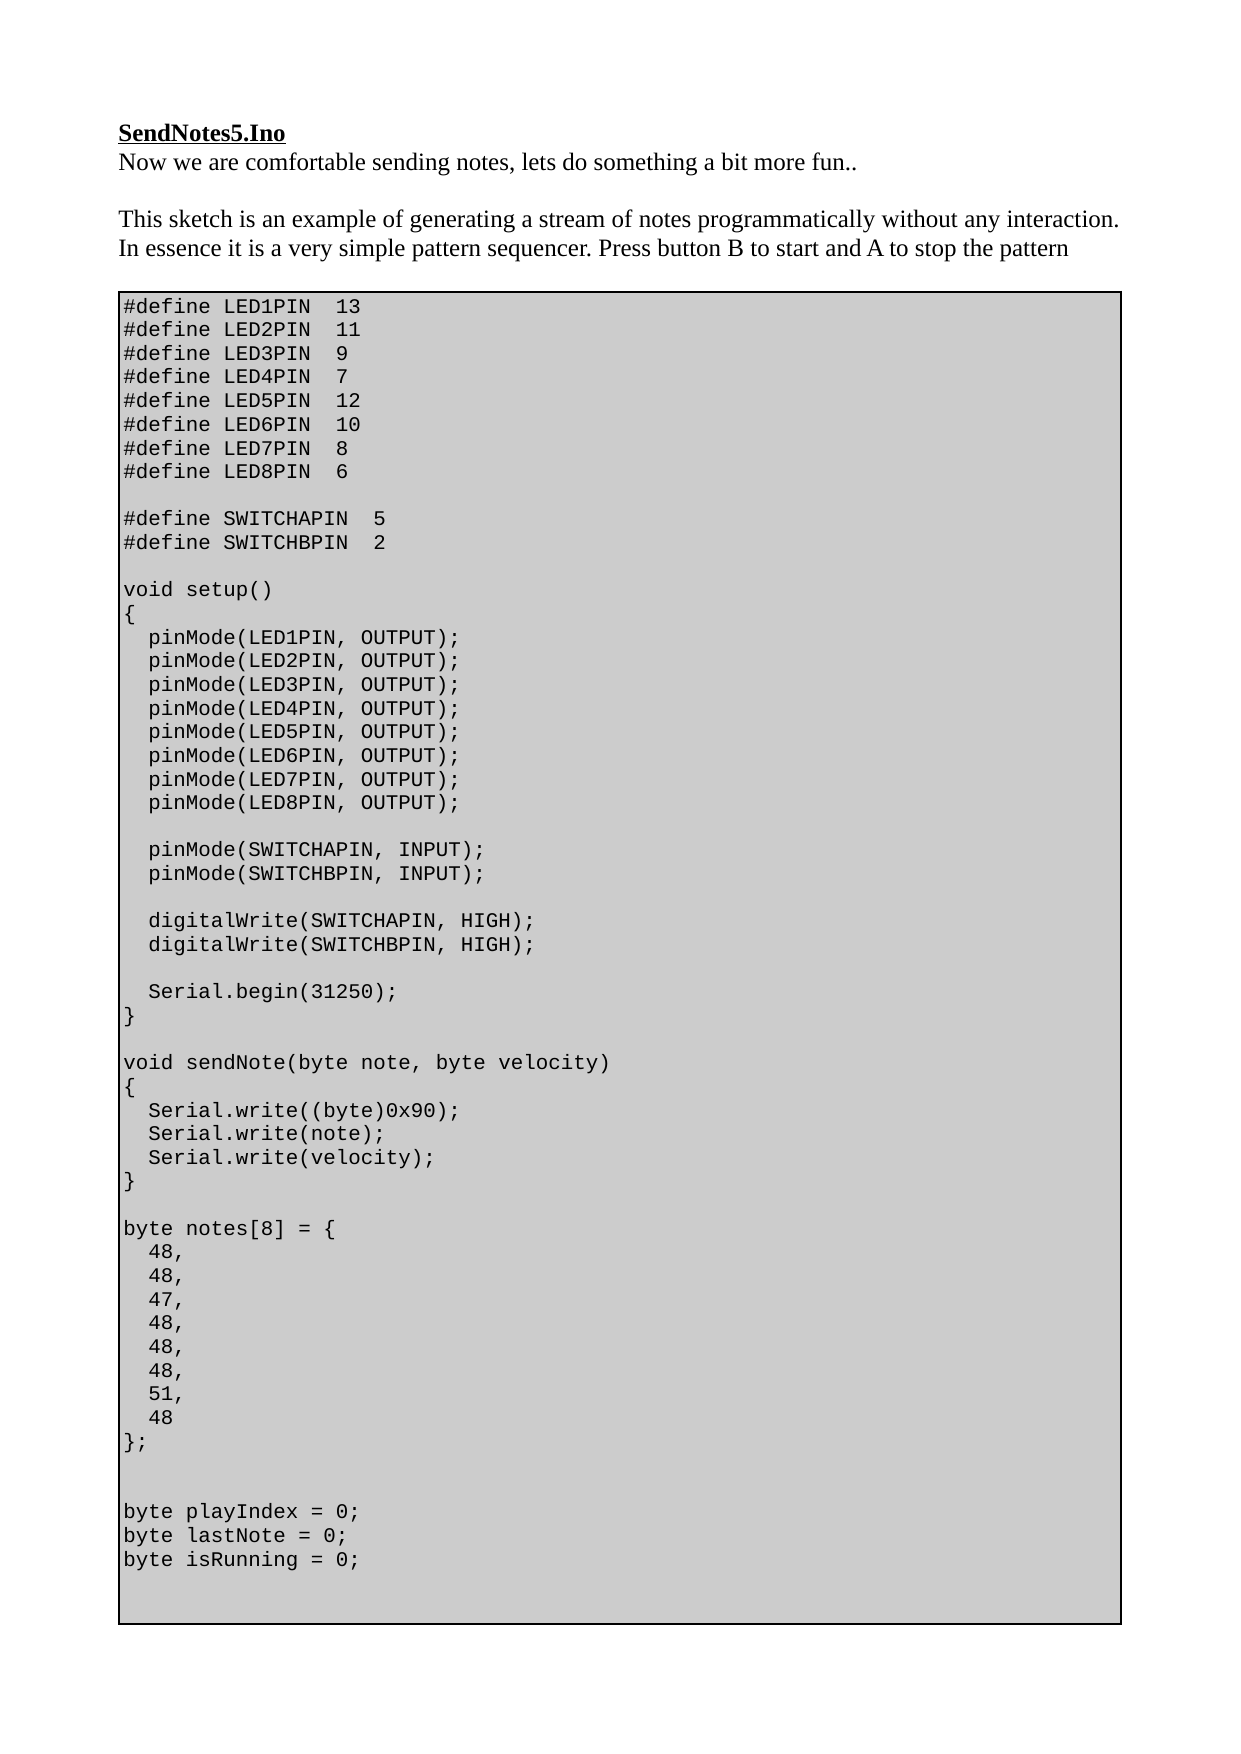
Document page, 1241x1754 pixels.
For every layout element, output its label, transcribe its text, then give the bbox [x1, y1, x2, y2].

text void sendNote(byte note, byte velocity) [120, 1047, 1120, 1071]
text void setup() [120, 574, 1120, 598]
text #define LED8PIN 6 [120, 456, 1120, 480]
text #define SWITCHAPIN 5 [120, 503, 1120, 527]
text #define LED4PIN 7 [120, 362, 1120, 385]
text 48, [120, 1260, 1120, 1284]
text { [120, 598, 1120, 622]
text }; [120, 1426, 1120, 1449]
text Now we are comfortable sending notes, lets do something a bit more fun.. [118, 147, 1122, 176]
text Serial.write(velocity); [120, 1142, 1120, 1166]
text byte notes[8] = { [120, 1213, 1120, 1236]
text 48 [120, 1402, 1120, 1426]
text 47, [120, 1284, 1120, 1307]
text pinMode(LED2PIN, OUTPUT); [120, 645, 1120, 669]
text 51, [120, 1378, 1120, 1402]
text pinMode(SWITCHBPIN, INPUT); [120, 858, 1120, 882]
text This sketch is an example of generating a stream of notes programmatically without any interaction. In essence it is a very simple pattern sequencer. Press button B to start and A to stop the pattern [118, 204, 1122, 262]
text pinMode(LED8PIN, OUTPUT); [120, 787, 1120, 811]
text digitalWrite(SWITCHBPIN, HIGH); [120, 929, 1120, 953]
text #define LED7PIN 8 [120, 432, 1120, 456]
text digitalWrite(SWITCHAPIN, HIGH); [120, 905, 1120, 929]
text 48, [120, 1331, 1120, 1355]
text pinMode(LED4PIN, OUTPUT); [120, 693, 1120, 716]
text #define LED6PIN 10 [120, 409, 1120, 432]
text Serial.write(note); [120, 1118, 1120, 1142]
text #define LED5PIN 12 [120, 385, 1120, 409]
text #define LED1PIN 13 [120, 293, 1120, 314]
text pinMode(SWITCHAPIN, INPUT); [120, 834, 1120, 858]
text byte isRunning = 0; [120, 1544, 1120, 1567]
text Serial.begin(31250); [120, 976, 1120, 1000]
text pinMode(LED5PIN, OUTPUT); [120, 716, 1120, 740]
text } [120, 1166, 1120, 1189]
text #define LED3PIN 9 [120, 338, 1120, 362]
text #define SWITCHBPIN 2 [120, 527, 1120, 551]
text #define LED2PIN 11 [120, 314, 1120, 338]
text pinMode(LED1PIN, OUTPUT); [120, 622, 1120, 645]
text } [120, 1000, 1120, 1024]
text byte lastNote = 0; [120, 1520, 1120, 1544]
text 48, [120, 1307, 1120, 1331]
text Serial.write((byte)0x90); [120, 1094, 1120, 1118]
text pinMode(LED6PIN, OUTPUT); [120, 740, 1120, 763]
text 48, [120, 1236, 1120, 1260]
text pinMode(LED7PIN, OUTPUT); [120, 763, 1120, 787]
text { [120, 1071, 1120, 1094]
text byte playIndex = 0; [120, 1497, 1120, 1520]
text pinMode(LED3PIN, OUTPUT); [120, 669, 1120, 693]
text SendNotes5.Ino [118, 118, 1122, 147]
text 48, [120, 1355, 1120, 1378]
